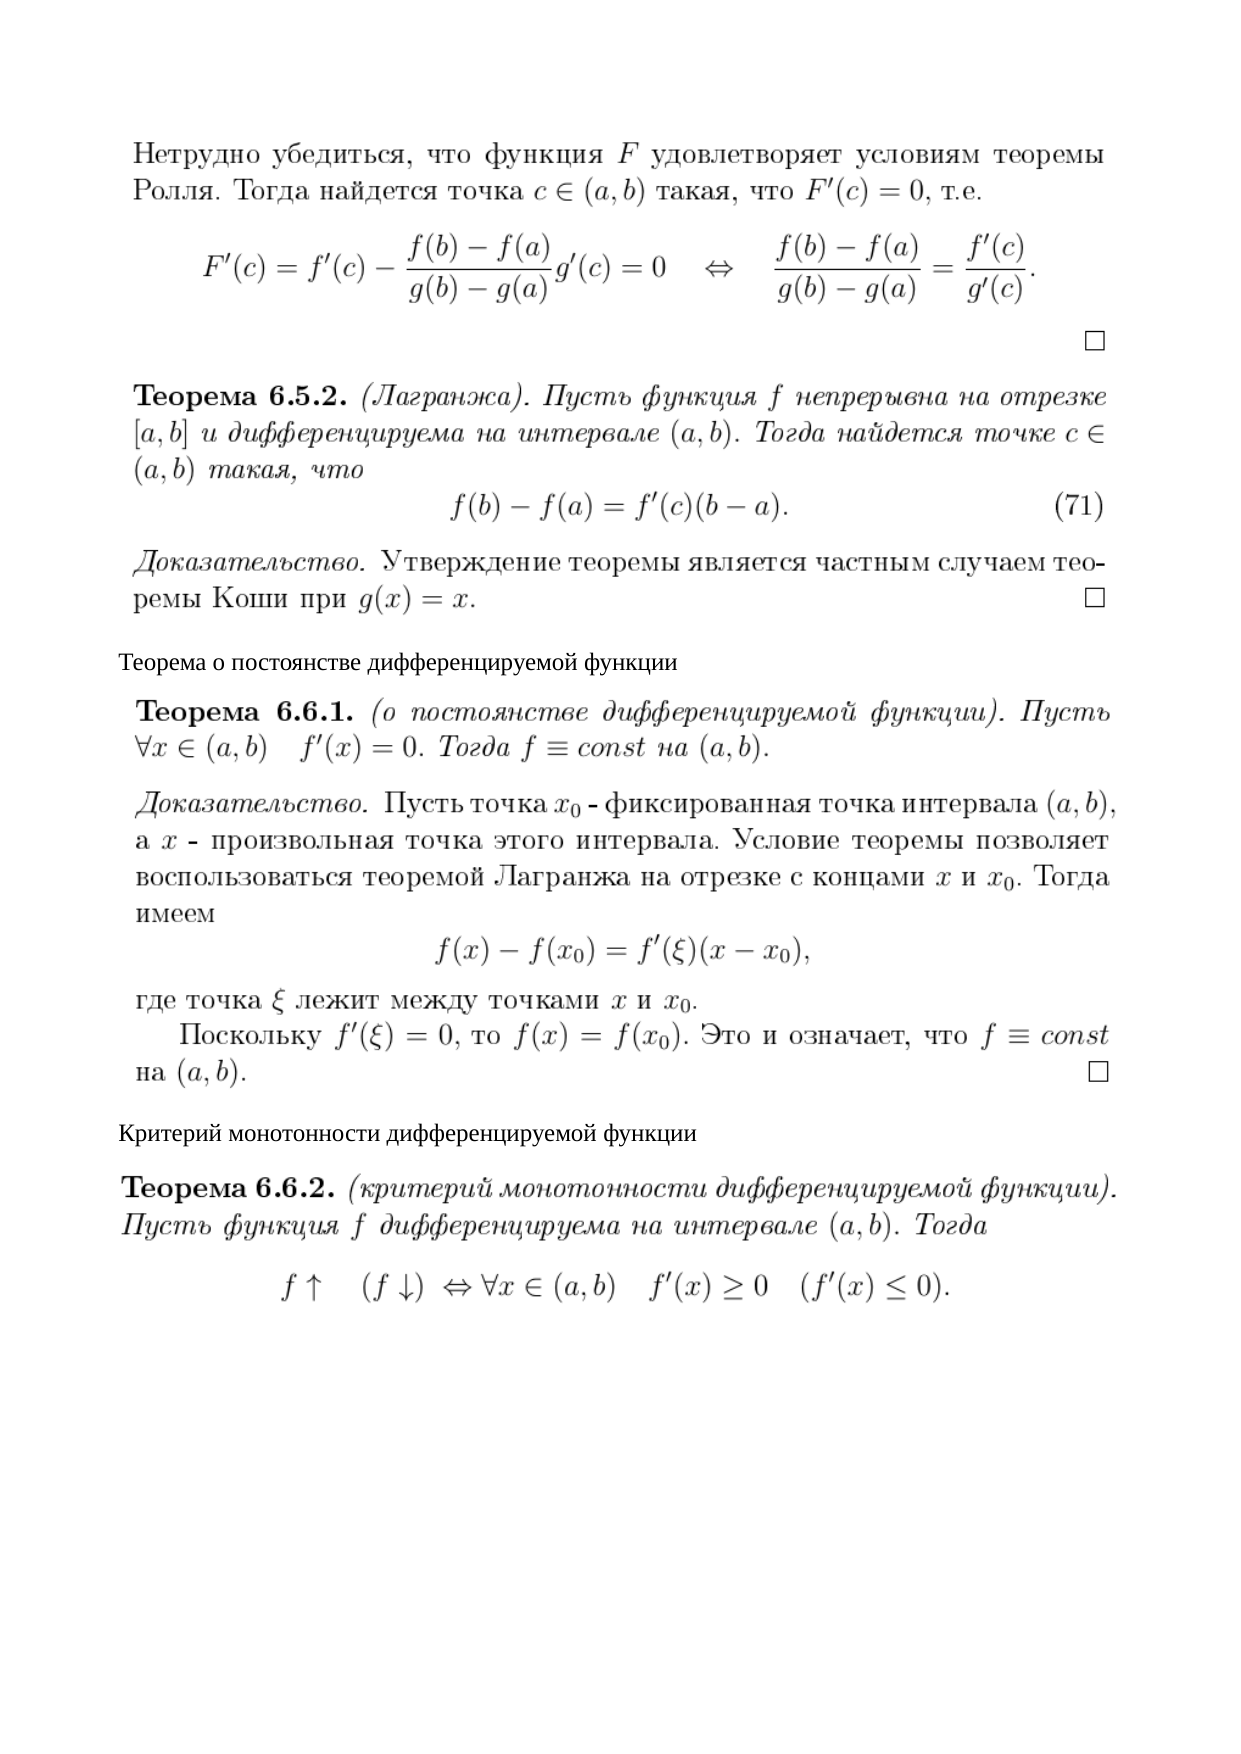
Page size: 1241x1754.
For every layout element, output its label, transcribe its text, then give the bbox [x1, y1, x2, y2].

picture [118, 1165, 1123, 1320]
text Критерий монотонности дифференцируемой функции [118, 1118, 1122, 1146]
picture [118, 118, 1123, 628]
text Теорема о постоянстве дифференцируемой функции [118, 647, 1122, 676]
picture [118, 694, 1123, 1099]
